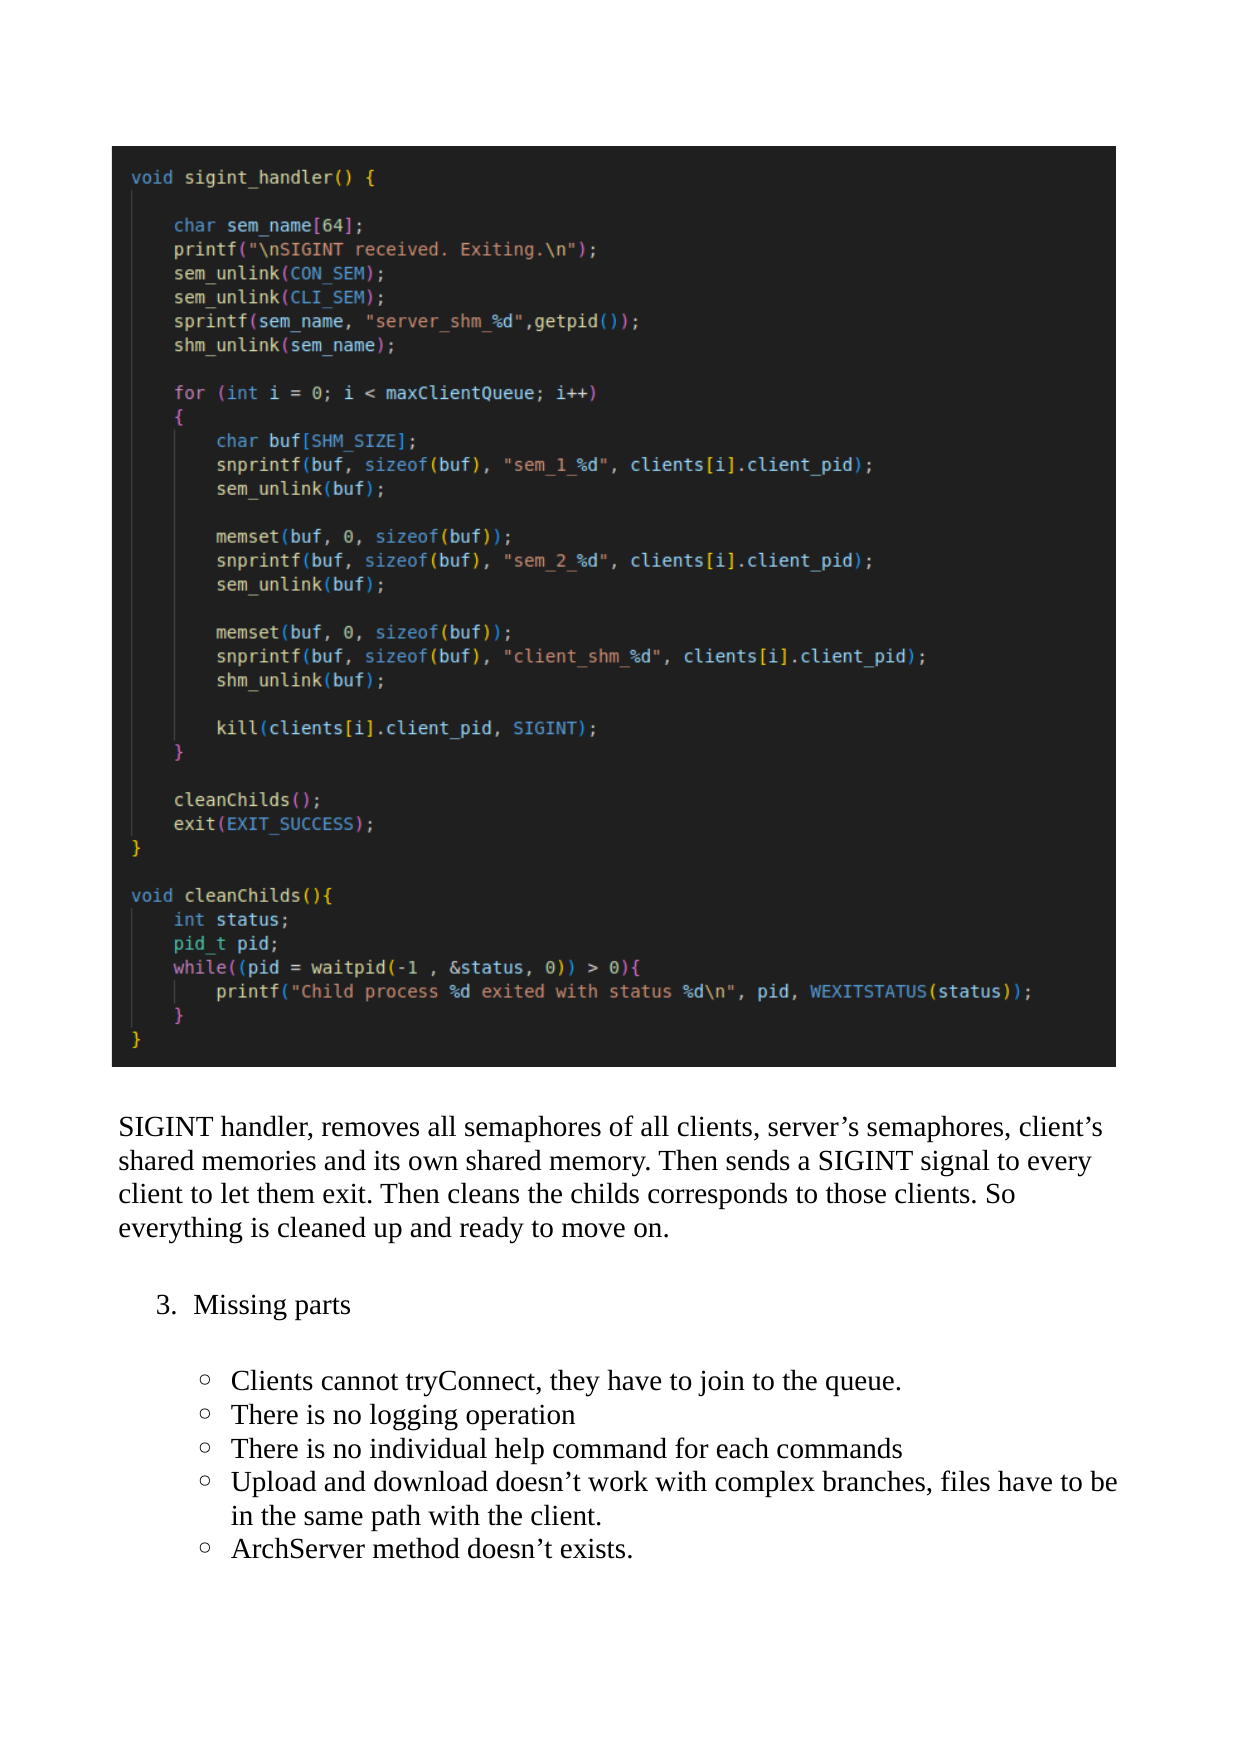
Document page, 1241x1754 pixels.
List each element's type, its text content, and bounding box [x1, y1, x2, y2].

text SIGINT handler, removes all semaphores of all clients, server’s semaphores, client’s shared memories and its own shared memory. Then sends a SIGINT signal to every client to let them exit. Then cleans the childs corresponds to those clients. So everything is cleaned up and ready to move on. [118, 1109, 1122, 1244]
picture [111, 146, 1116, 1067]
list ArchServer method doesn’t exists. [193, 1532, 1122, 1565]
list There is no individual help command for each commands [193, 1431, 1122, 1464]
list Clients cannot tryConnect, they have to join to the queue. [193, 1363, 1122, 1397]
list Missing parts [156, 1287, 1122, 1320]
list Upload and download doesn’t work with complex branches, files have to be in the same path with the client. [193, 1464, 1122, 1532]
list There is no logging operation [193, 1397, 1122, 1431]
